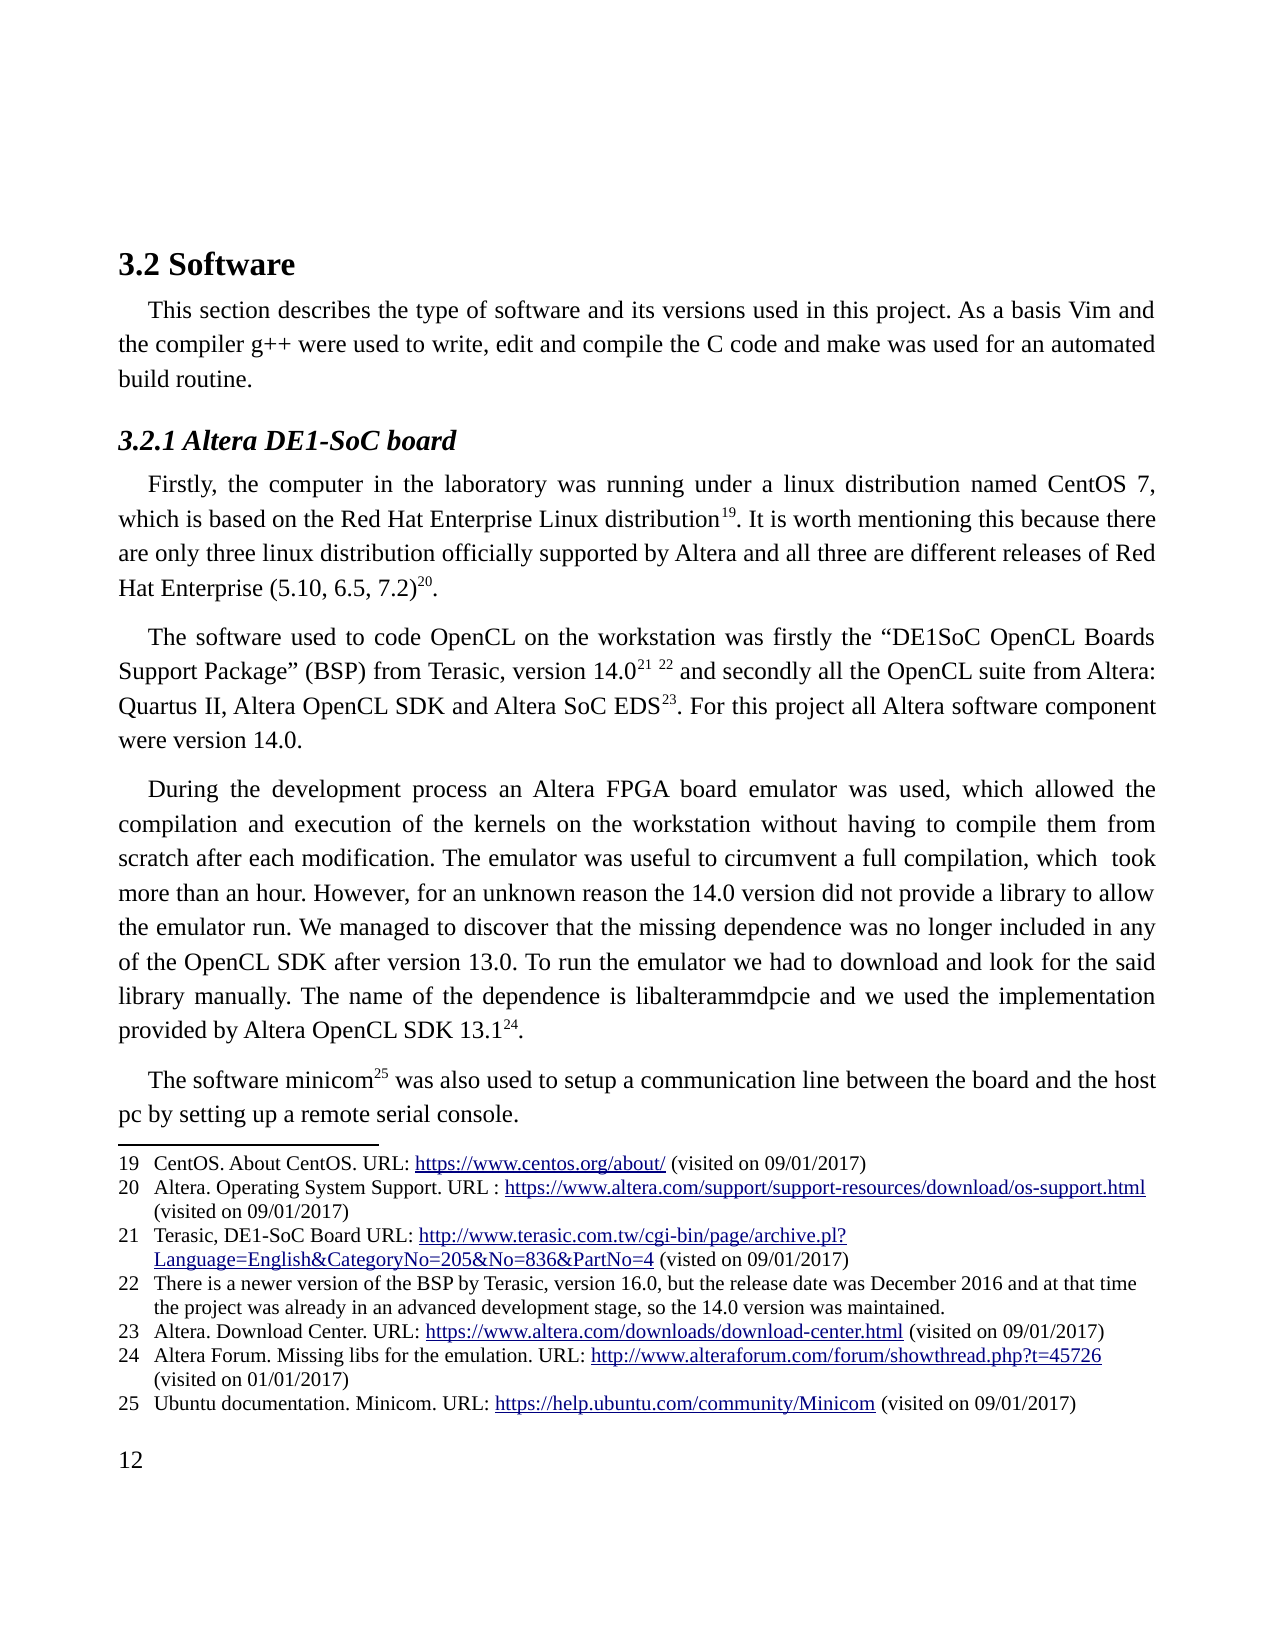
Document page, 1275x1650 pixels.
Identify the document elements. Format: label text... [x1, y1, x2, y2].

text Altera. Operating System Support. URL : https://www.altera.com/support/support-resources/download/os-support.html (visited on 09/01/2017) [118, 1175, 1157, 1223]
text There is a newer version of the BSP by Terasic, version 16.0, but the release date was December 2016 and at that time the project was already in an advanced development stage, so the 14.0 version was maintained. [118, 1271, 1157, 1319]
text Firstly, the computer in the laboratory was running under a linux distribution named CentOS 7, which is based on the Red Hat Enterprise Linux distribution. It is worth mentioning this because there are only three linux distribution officially supported by Altera and all three are different releases of Red Hat Enterprise (5.10, 6.5, 7.2). [118, 469, 1157, 601]
text Altera Forum. Missing libs for the emulation. URL: http://www.alteraforum.com/forum/showthread.php?t=45726 (visited on 01/01/2017) [118, 1343, 1157, 1391]
text The software used to code OpenCL on the workstation was firstly the “DE1SoC OpenCL Boards Support Package” (BSP) from Terasic, version 14.0 and secondly all the OpenCL suite from Altera: Quartus II, Altera OpenCL SDK and Altera SoC EDS. For this project all Altera software component were version 14.0. [118, 622, 1157, 754]
text Terasic, DE1-SoC Board URL: http://www.terasic.com.tw/cgi-bin/page/archive.pl?Language=English&CategoryNo=205&No=836&PartNo=4 (visted on 09/01/2017) [118, 1223, 1157, 1271]
subtitle 3.2.1 Altera DE1-SoC board [118, 423, 1157, 457]
text This section describes the type of software and its versions used in this project. As a basis Vim and the compiler g++ were used to write, edit and compile the C code and make was used for an automated build routine. [118, 295, 1157, 392]
text During the development process an Altera FPGA board emulator was used, which allowed the compilation and execution of the kernels on the workstation without having to compile them from scratch after each modification. The emulator was useful to circumvent a full compilation, which took more than an hour. However, for an unknown reason the 14.0 version did not provide a library to allow the emulator run. We managed to discover that the missing dependence was no longer included in any of the OpenCL SDK after version 13.0. To run the emulator we had to download and look for the said library manually. The name of the dependence is libalterammdpcie and we used the implementation provided by Altera OpenCL SDK 13.1. [118, 774, 1157, 1044]
text Altera. Download Center. URL: https://www.altera.com/downloads/download-center.html (visited on 09/01/2017) [118, 1319, 1157, 1343]
subtitle 3.2 Software [118, 244, 1157, 282]
text CentOS. About CentOS. URL: https://www.centos.org/about/ (visited on 09/01/2017) [118, 1151, 1157, 1175]
text Ubuntu documentation. Minicom. URL: https://help.ubuntu.com/community/Minicom (visited on 09/01/2017) [118, 1391, 1157, 1415]
text The software minicom was also used to setup a communication line between the board and the host pc by setting up a remote serial console. [118, 1065, 1157, 1128]
